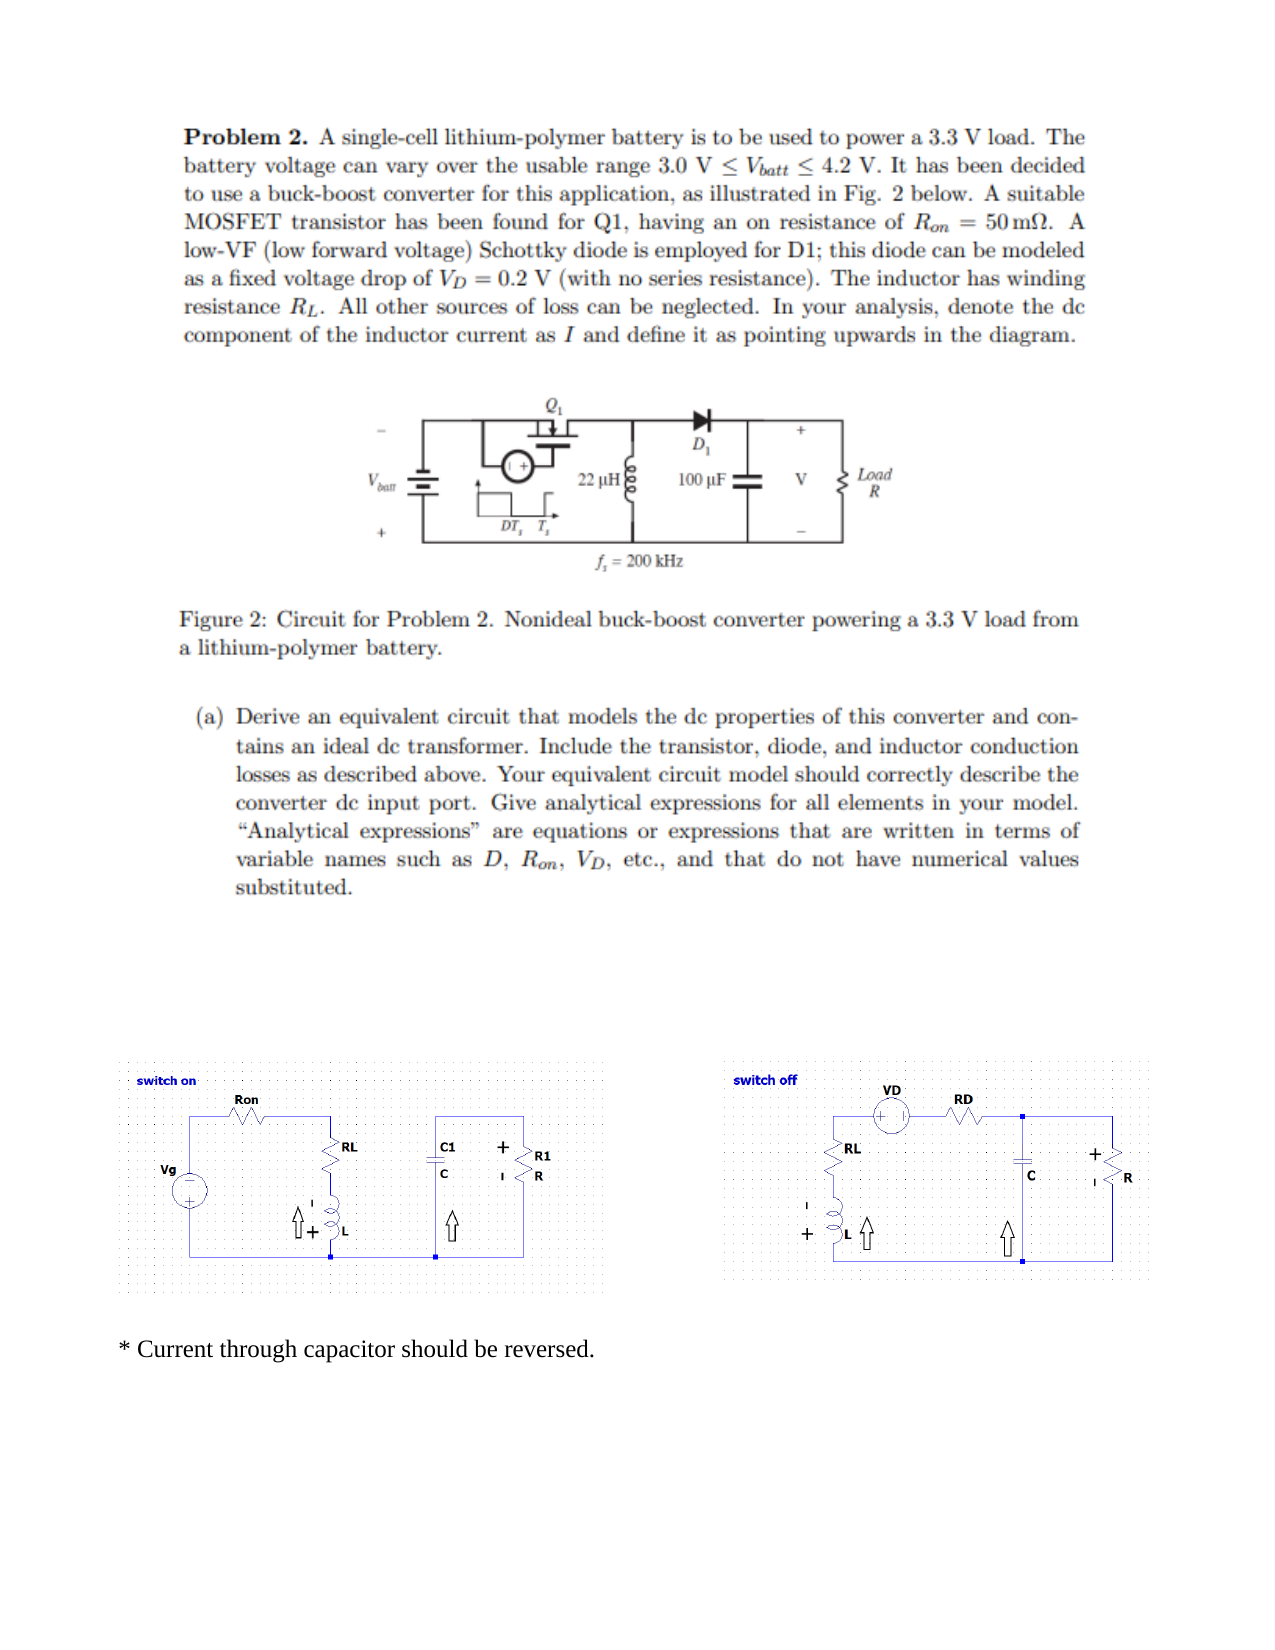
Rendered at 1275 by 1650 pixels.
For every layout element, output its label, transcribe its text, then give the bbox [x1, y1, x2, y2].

picture [720, 1058, 1157, 1280]
picture [173, 381, 1102, 904]
picture [118, 1062, 606, 1296]
text * Current through capacitor should be reversed. [118, 1334, 1157, 1363]
picture [178, 118, 1097, 361]
